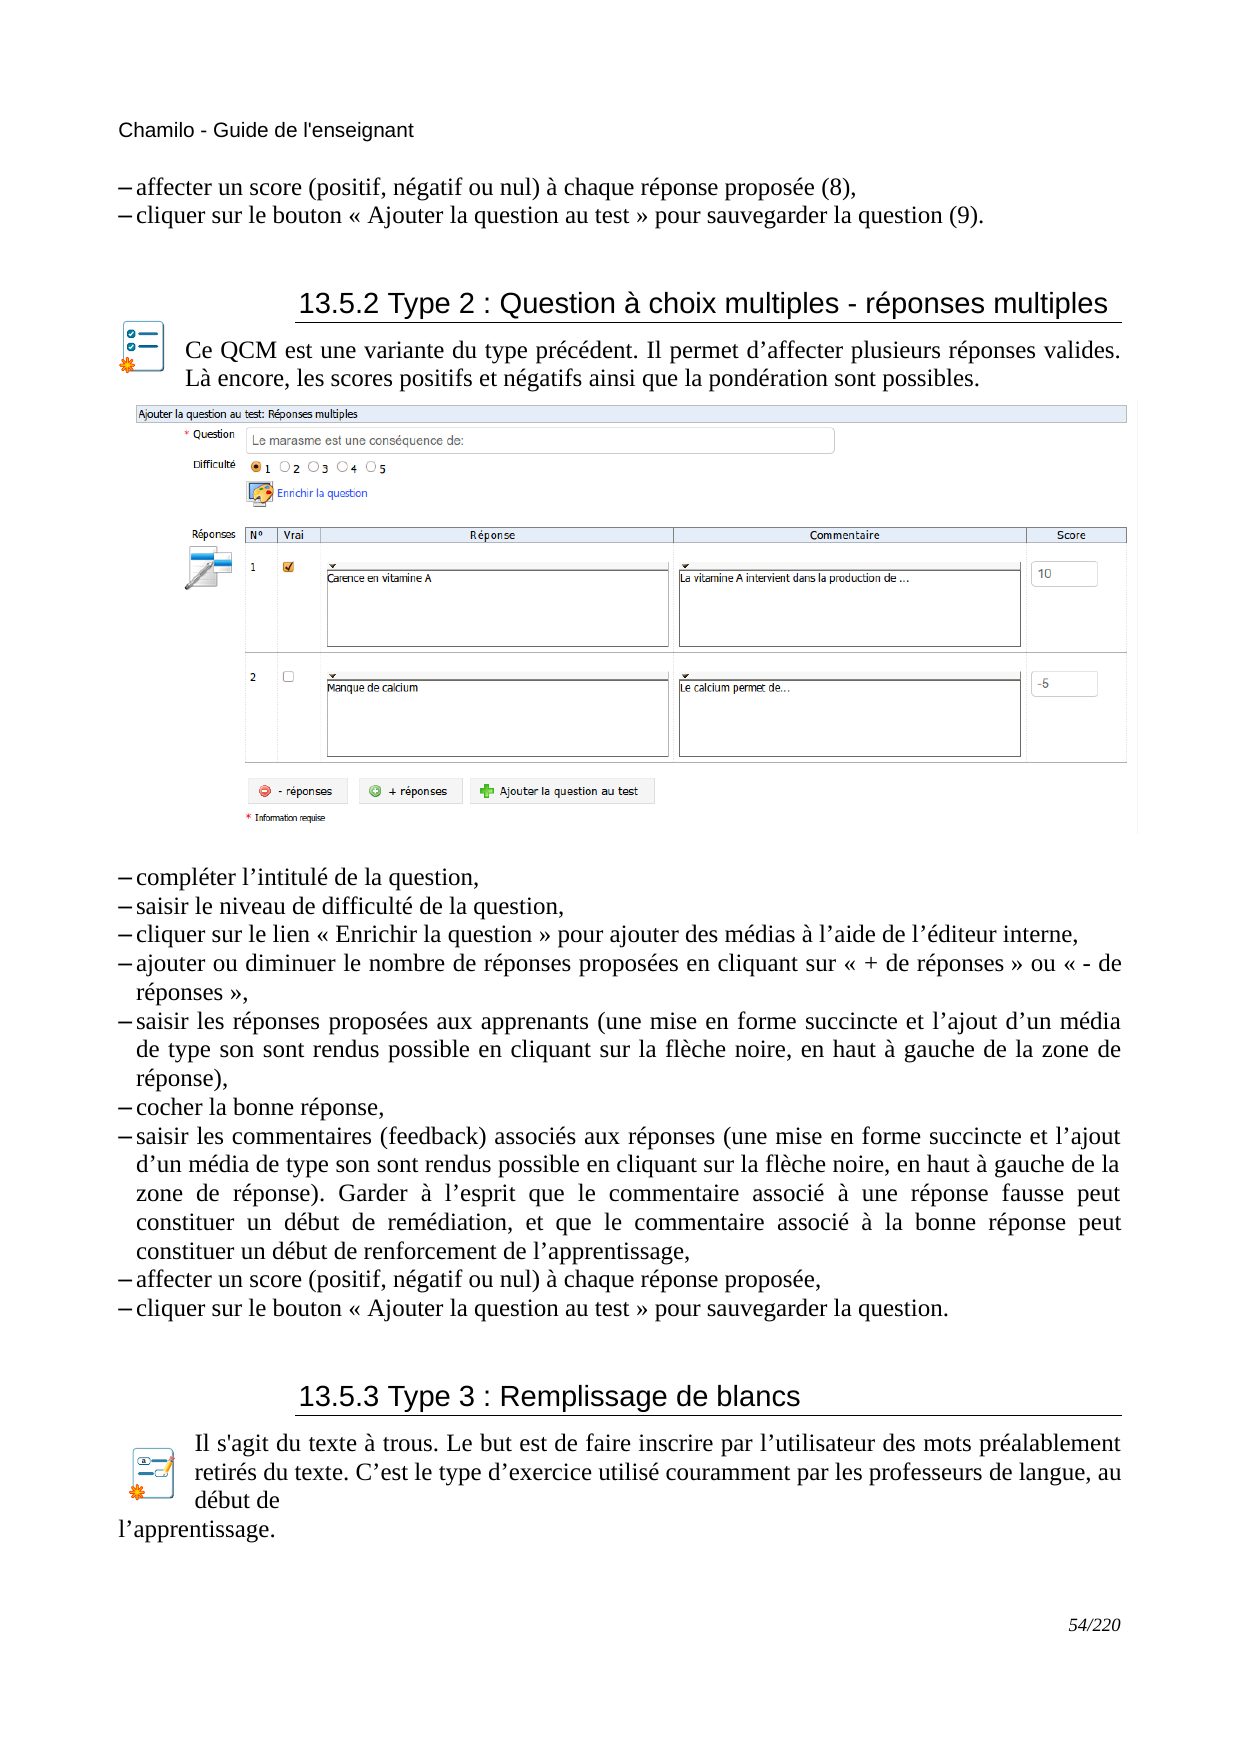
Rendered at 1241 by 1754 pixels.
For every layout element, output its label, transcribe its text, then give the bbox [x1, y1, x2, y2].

picture [154, 1469, 168, 1477]
list cliquer sur le bouton « Ajouter la question au test » pour sauvegarder la question. [118, 1293, 1122, 1322]
text Il s'agit du texte à trous. Le but est de faire inscrire par l’utilisateur des mots préalablement retirés du texte. C’est le type d’exercice utilisé couramment par les professeurs de langue, au début de [118, 1428, 1122, 1514]
list affecter un score (positif, négatif ou nul) à chaque réponse proposée (8), [118, 172, 1122, 200]
list ajouter ou diminuer le nombre de réponses proposées en cliquant sur « + de réponses » ou « - de réponses », [118, 948, 1122, 1006]
list cliquer sur le lien « Enrichir la question » pour ajouter des médias à l’aide de l’éditeur interne, [118, 919, 1122, 948]
list cocher la bonne réponse, [118, 1092, 1122, 1121]
text l’apprentissage. [118, 1514, 1122, 1543]
text Ce QCM est une variante du type précédent. Il permet d’affecter plusieurs réponses valides. Là encore, les scores positifs et négatifs ainsi que la pondération sont possibles. [118, 335, 1122, 392]
list saisir les réponses proposées aux apprenants (une mise en forme succincte et l’ajout d’un média de type son sont rendus possible en cliquant sur la flèche noire, en haut à gauche de la zone de réponse), [118, 1006, 1122, 1092]
list saisir les commentaires (feedback) associés aux réponses (une mise en forme succincte et l’ajout d’un média de type son sont rendus possible en cliquant sur la flèche noire, en haut à gauche de la zone de réponse). Garder à l’esprit que le commentaire associé à une réponse fausse peut constituer un début de remédiation, et que le commentaire associé à la bonne réponse peut constituer un début de renforcement de l’apprentissage, [118, 1121, 1122, 1264]
picture [137, 1457, 151, 1465]
subtitle Type 3 : Remplissage de blancs [295, 1376, 1122, 1415]
picture [133, 400, 1138, 834]
list saisir le niveau de difficulté de la question, [118, 891, 1122, 919]
list affecter un score (positif, négatif ou nul) à chaque réponse proposée, [118, 1264, 1122, 1293]
list compléter l’intitulé de la question, [118, 862, 1122, 891]
list cliquer sur le bouton « Ajouter la question au test » pour sauvegarder la question (9). [118, 200, 1122, 229]
subtitle Type 2 : Question à choix multiples - réponses multiples [295, 283, 1122, 322]
